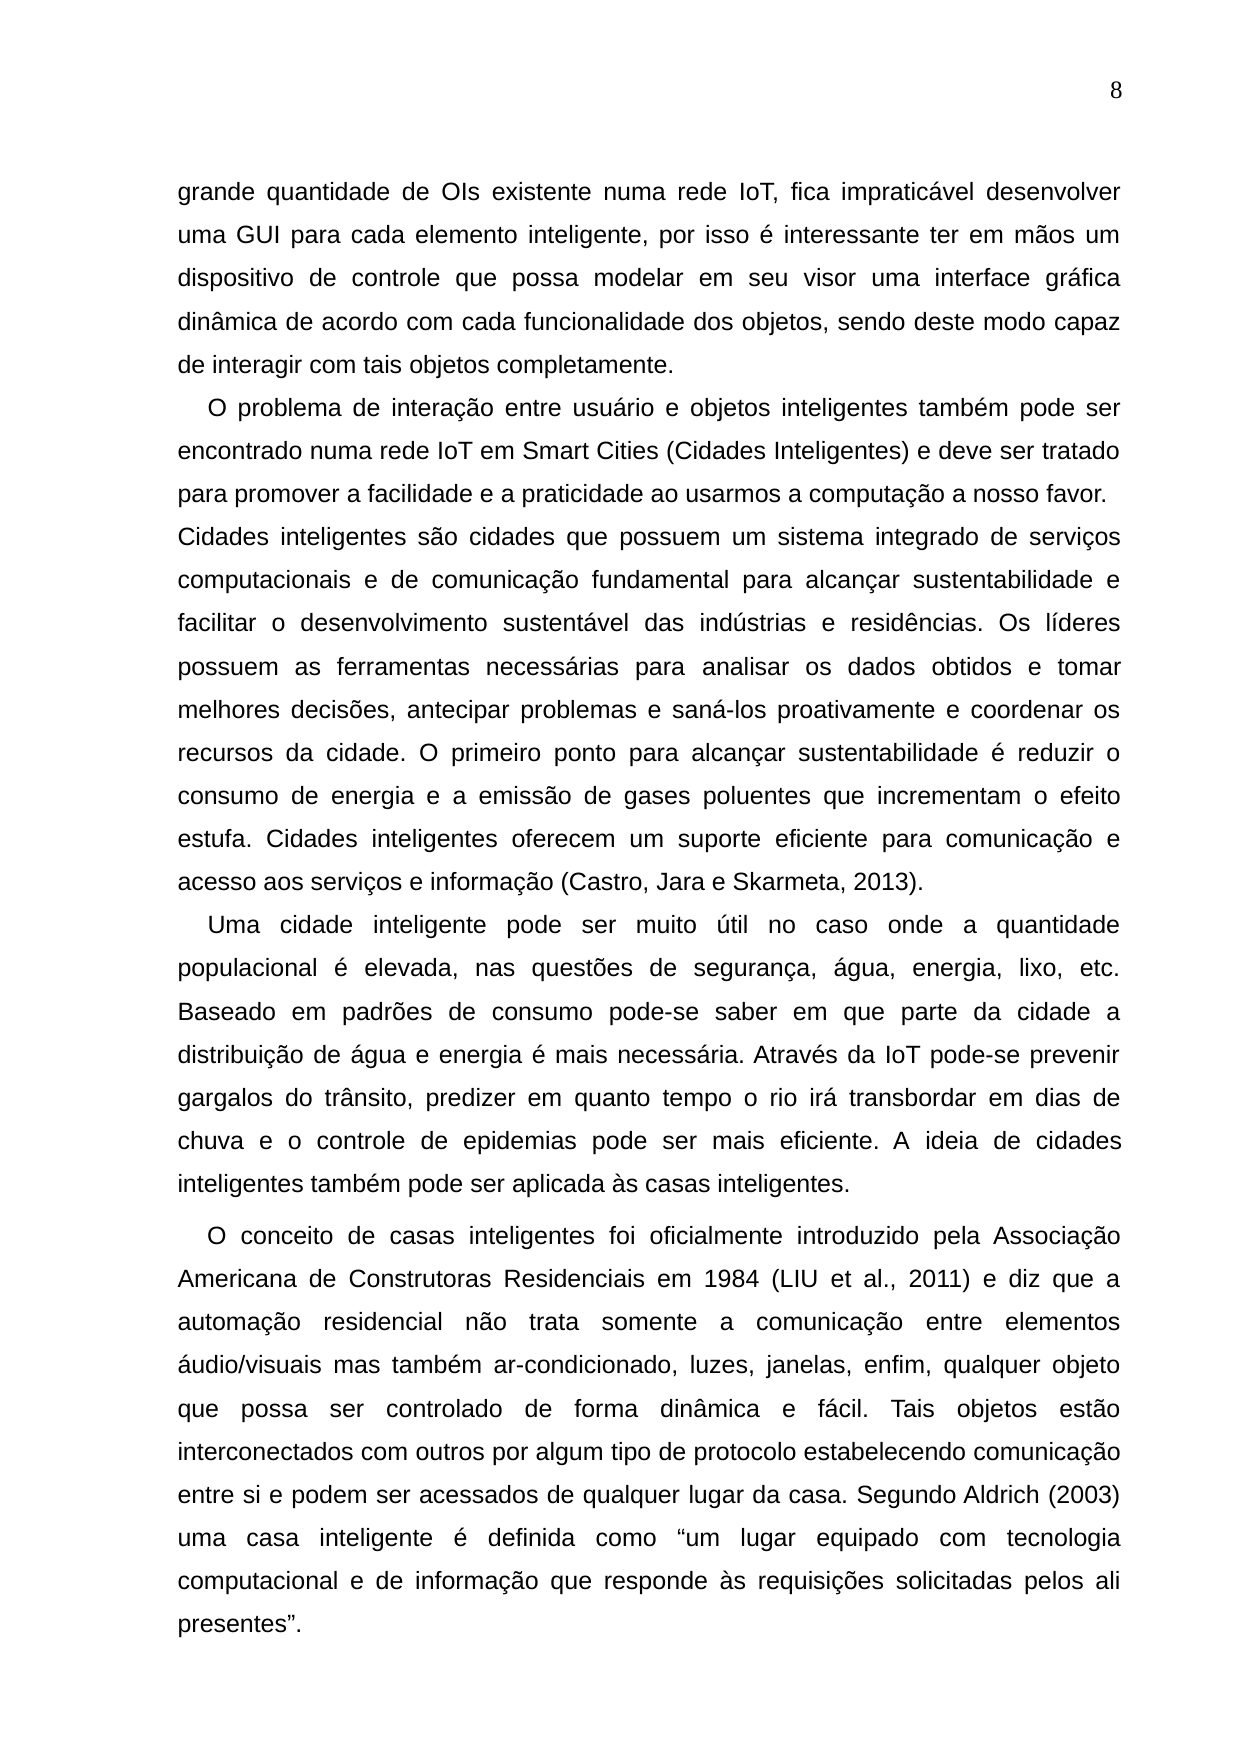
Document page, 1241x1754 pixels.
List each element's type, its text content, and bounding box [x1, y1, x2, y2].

text O problema de interação entre usuário e objetos inteligentes também pode ser encontrado numa rede IoT em Smart Cities (Cidades Inteligentes) e deve ser tratado para promover a facilidade e a praticidade ao usarmos a computação a nosso favor. [177, 393, 1122, 508]
text Uma cidade inteligente pode ser muito útil no caso onde a quantidade populacional é elevada, nas questões de segurança, água, energia, lixo, etc. Baseado em padrões de consumo pode-se saber em que parte da cidade a distribuição de água e energia é mais necessária. Através da IoT pode-se prevenir gargalos do trânsito, predizer em quanto tempo o rio irá transbordar em dias de chuva e o controle de epidemias pode ser mais eficiente. A ideia de cidades inteligentes também pode ser aplicada às casas inteligentes. [177, 910, 1122, 1198]
text Cidades inteligentes são cidades que possuem um sistema integrado de serviços computacionais e de comunicação fundamental para alcançar sustentabilidade e facilitar o desenvolvimento sustentável das indústrias e residências. Os líderes possuem as ferramentas necessárias para analisar os dados obtidos e tomar melhores decisões, antecipar problemas e saná-los proativamente e coordenar os recursos da cidade. O primeiro ponto para alcançar sustentabilidade é reduzir o consumo de energia e a emissão de gases poluentes que incrementam o efeito estufa. Cidades inteligentes oferecem um suporte eficiente para comunicação e acesso aos serviços e informação (Castro, Jara e Skarmeta, 2013). [177, 522, 1122, 896]
text O conceito de casas inteligentes foi oficialmente introduzido pela Associação Americana de Construtoras Residenciais em 1984 (LIU et al., 2011) e diz que a automação residencial não trata somente a comunicação entre elementos áudio/visuais mas também ar-condicionado, luzes, janelas, enfim, qualquer objeto que possa ser controlado de forma dinâmica e fácil. Tais objetos estão interconectados com outros por algum tipo de protocolo estabelecendo comunicação entre si e podem ser acessados de qualquer lugar da casa. Segundo Aldrich (2003) uma casa inteligente é definida como “um lugar equipado com tecnologia computacional e de informação que responde às requisições solicitadas pelos ali presentes”. [177, 1221, 1122, 1638]
text grande quantidade de OIs existente numa rede IoT, fica impraticável desenvolver uma GUI para cada elemento inteligente, por isso é interessante ter em mãos um dispositivo de controle que possa modelar em seu visor uma interface gráfica dinâmica de acordo com cada funcionalidade dos objetos, sendo deste modo capaz de interagir com tais objetos completamente. [177, 177, 1122, 378]
